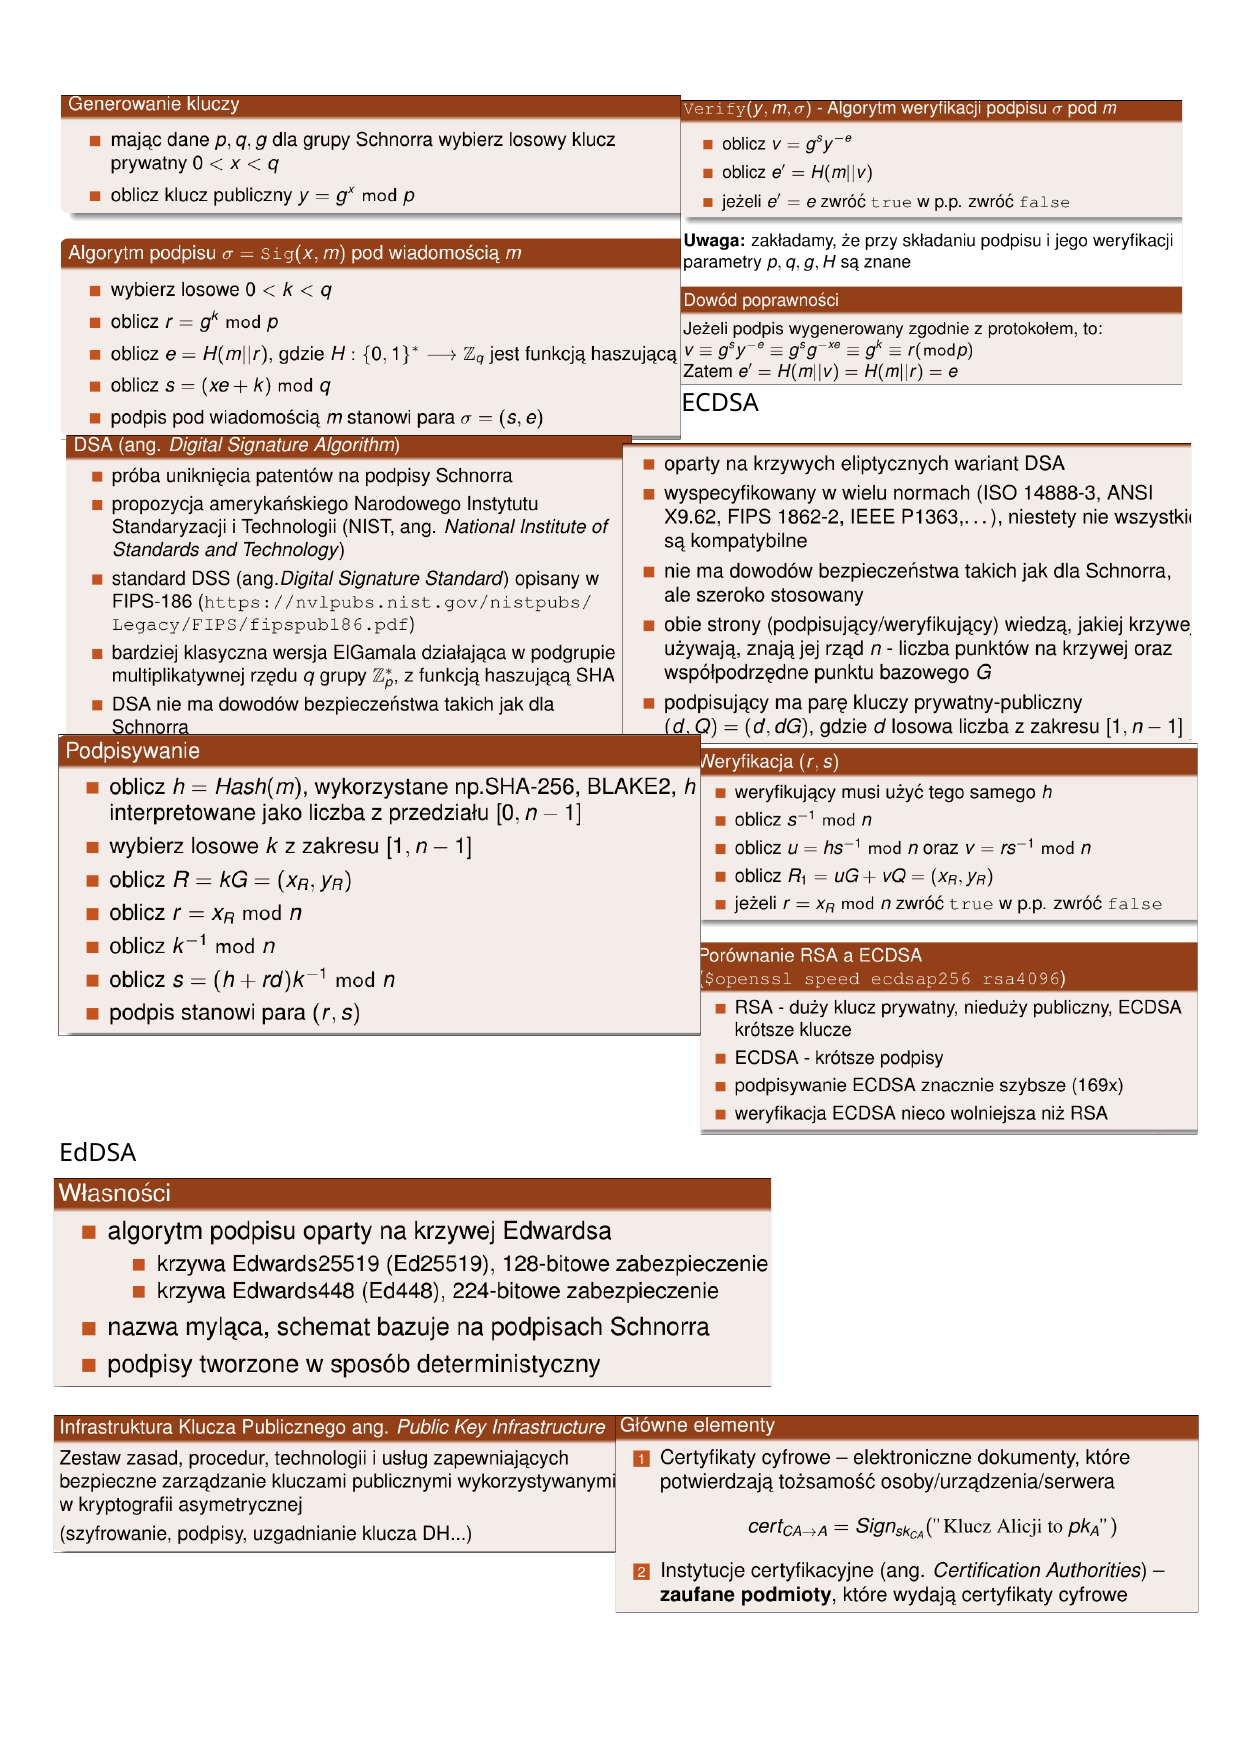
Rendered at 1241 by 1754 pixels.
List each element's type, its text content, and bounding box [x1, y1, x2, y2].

picture [53, 1415, 1199, 1613]
text ECDSA [59, 93, 1211, 419]
text EdDSA [59, 419, 1211, 1168]
picture [58, 95, 1198, 1135]
picture [53, 1178, 772, 1387]
